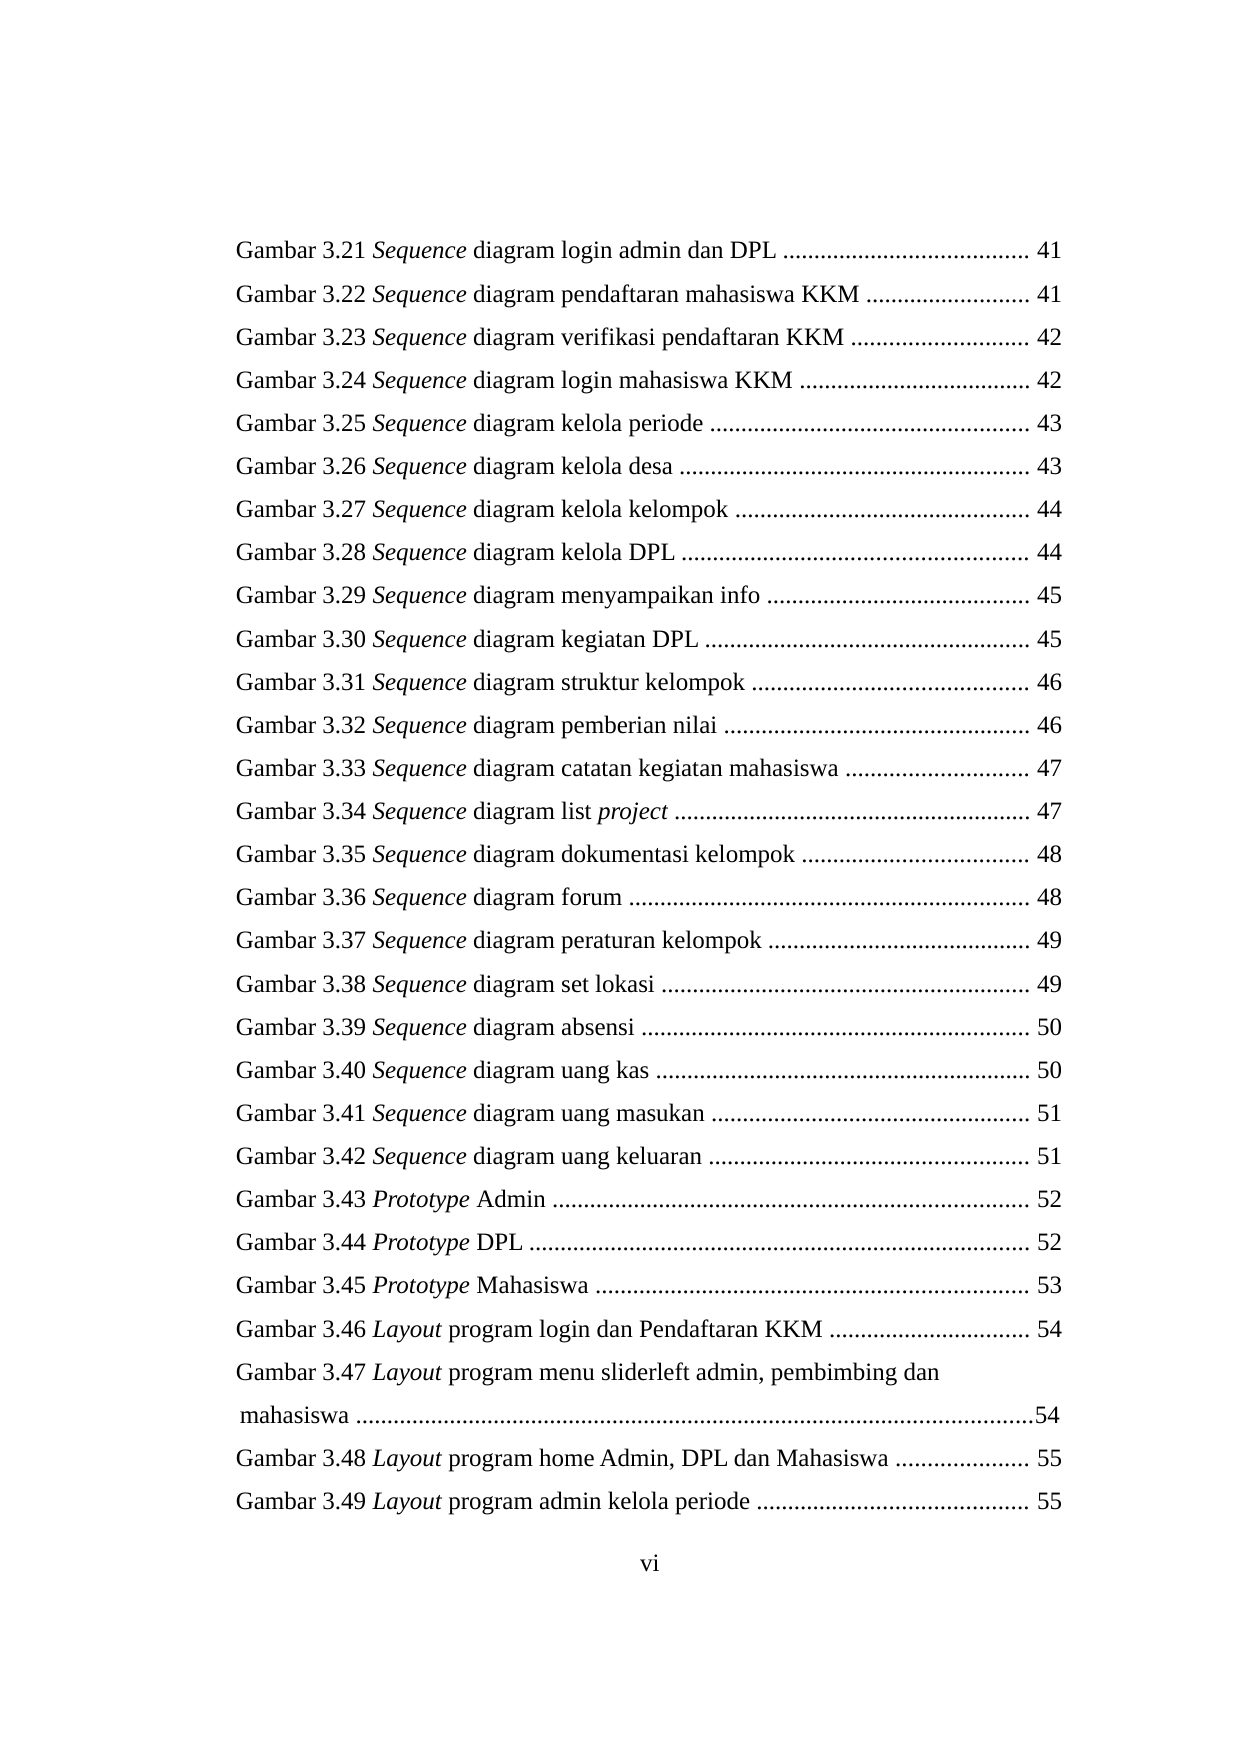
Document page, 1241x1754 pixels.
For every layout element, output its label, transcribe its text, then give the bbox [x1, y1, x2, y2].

text Gambar 3.32 Sequence diagram pemberian nilai 46 [236, 710, 1063, 739]
text Gambar 3.24 Sequence diagram login mahasiswa KKM 42 [236, 365, 1063, 394]
text Gambar 3.38 Sequence diagram set lokasi 49 [236, 969, 1063, 997]
text Gambar 3.31 Sequence diagram struktur kelompok 46 [236, 667, 1063, 696]
text Gambar 3.26 Sequence diagram kelola desa 43 [236, 451, 1063, 480]
text Gambar 3.22 Sequence diagram pendaftaran mahasiswa KKM 41 [236, 279, 1063, 307]
text Gambar 3.28 Sequence diagram kelola DPL 44 [236, 537, 1063, 566]
text Gambar 3.47 Layout program menu sliderleft admin, pembimbing dan [236, 1357, 1063, 1386]
text Gambar 3.43 Prototype Admin 52 [236, 1184, 1063, 1213]
text Gambar 3.39 Sequence diagram absensi 50 [236, 1012, 1063, 1041]
text Gambar 3.25 Sequence diagram kelola periode 43 [236, 408, 1063, 437]
text Gambar 3.27 Sequence diagram kelola kelompok 44 [236, 494, 1063, 523]
text mahasiswa 54 [236, 1400, 1063, 1429]
text Gambar 3.29 Sequence diagram menyampaikan info 45 [236, 581, 1063, 609]
text Gambar 3.33 Sequence diagram catatan kegiatan mahasiswa 47 [236, 753, 1063, 782]
text Gambar 3.42 Sequence diagram uang keluaran 51 [236, 1141, 1063, 1170]
text Gambar 3.40 Sequence diagram uang kas 50 [236, 1055, 1063, 1084]
text Gambar 3.23 Sequence diagram verifikasi pendaftaran KKM 42 [236, 322, 1063, 351]
text Gambar 3.49 Layout program admin kelola periode 55 [236, 1486, 1063, 1515]
text Gambar 3.36 Sequence diagram forum 48 [236, 882, 1063, 911]
text Gambar 3.30 Sequence diagram kegiatan DPL 45 [236, 624, 1063, 652]
text Gambar 3.44 Prototype DPL 52 [236, 1227, 1063, 1256]
text Gambar 3.46 Layout program login dan Pendaftaran KKM 54 [236, 1314, 1063, 1342]
text Gambar 3.34 Sequence diagram list project 47 [236, 796, 1063, 825]
text Gambar 3.37 Sequence diagram peraturan kelompok 49 [236, 926, 1063, 954]
text Gambar 3.41 Sequence diagram uang masukan 51 [236, 1098, 1063, 1127]
text Gambar 3.45 Prototype Mahasiswa 53 [236, 1271, 1063, 1299]
text Gambar 3.21 Sequence diagram login admin dan DPL 41 [236, 236, 1063, 264]
text Gambar 3.48 Layout program home Admin, DPL dan Mahasiswa 55 [236, 1443, 1063, 1472]
text Gambar 3.35 Sequence diagram dokumentasi kelompok 48 [236, 839, 1063, 868]
